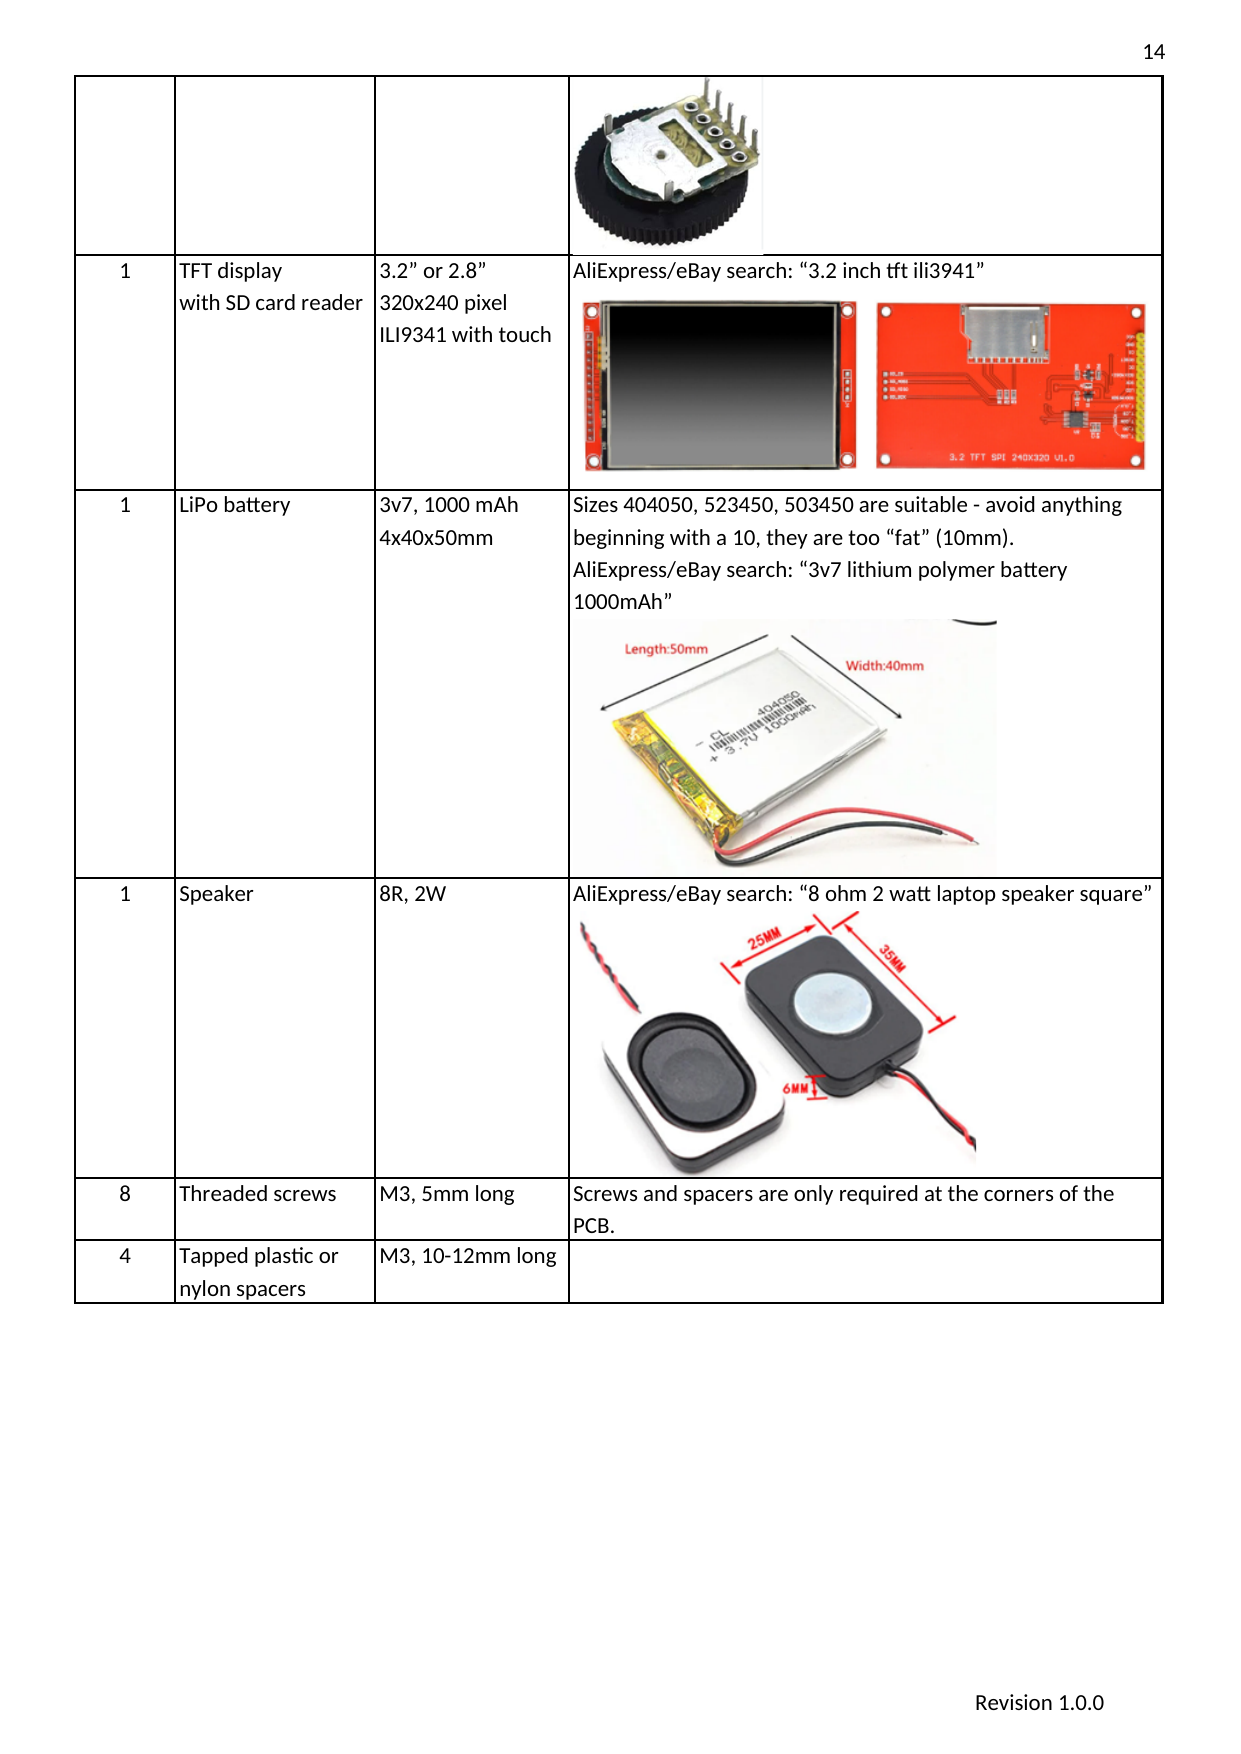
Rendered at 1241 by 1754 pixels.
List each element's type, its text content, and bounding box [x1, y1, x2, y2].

table_cell 1 [76, 256, 174, 488]
table_cell 3.2” or 2.8” 320x240 pixel ILI9341 with touch [376, 256, 568, 488]
table_cell 8R, 2W [376, 879, 568, 1177]
table_cell 1 [76, 491, 174, 877]
table_cell LiPo battery [176, 491, 374, 877]
table_cell Threaded screws [176, 1179, 374, 1239]
table_cell AliExpress/eBay search: “3.2 inch tft ili3941” [570, 256, 1161, 488]
table_cell [176, 77, 374, 254]
picture [572, 911, 977, 1177]
picture [572, 619, 997, 877]
picture [572, 288, 1158, 489]
table_cell [570, 1241, 1161, 1302]
table_cell Screws and spacers are only required at the corners of the PCB. [570, 1179, 1161, 1239]
table_cell Tapped plastic or nylon spacers [176, 1241, 374, 1302]
table_cell 8 [76, 1179, 174, 1239]
table_cell Sizes 404050, 523450, 503450 are suitable - avoid anything beginning with a 10, they are too “fat” (10mm). AliExpress/eBay search: “3v7 lithium polymer battery 1000mAh” [570, 491, 1161, 877]
table_cell 1 [76, 879, 174, 1177]
table_cell [76, 77, 174, 254]
table_cell 4 [76, 1241, 174, 1302]
table_cell [376, 77, 568, 254]
table_cell M3, 10-12mm long [376, 1241, 568, 1302]
table_cell TFT display with SD card reader [176, 256, 374, 488]
table_cell 3v7, 1000 mAh 4x40x50mm [376, 491, 568, 877]
picture [572, 77, 764, 255]
table_cell M3, 5mm long [376, 1179, 568, 1239]
table_cell Speaker [176, 879, 374, 1177]
table_cell AliExpress/eBay search: “8 ohm 2 watt laptop speaker square” [570, 879, 1161, 1177]
table_cell [764, 77, 1161, 254]
